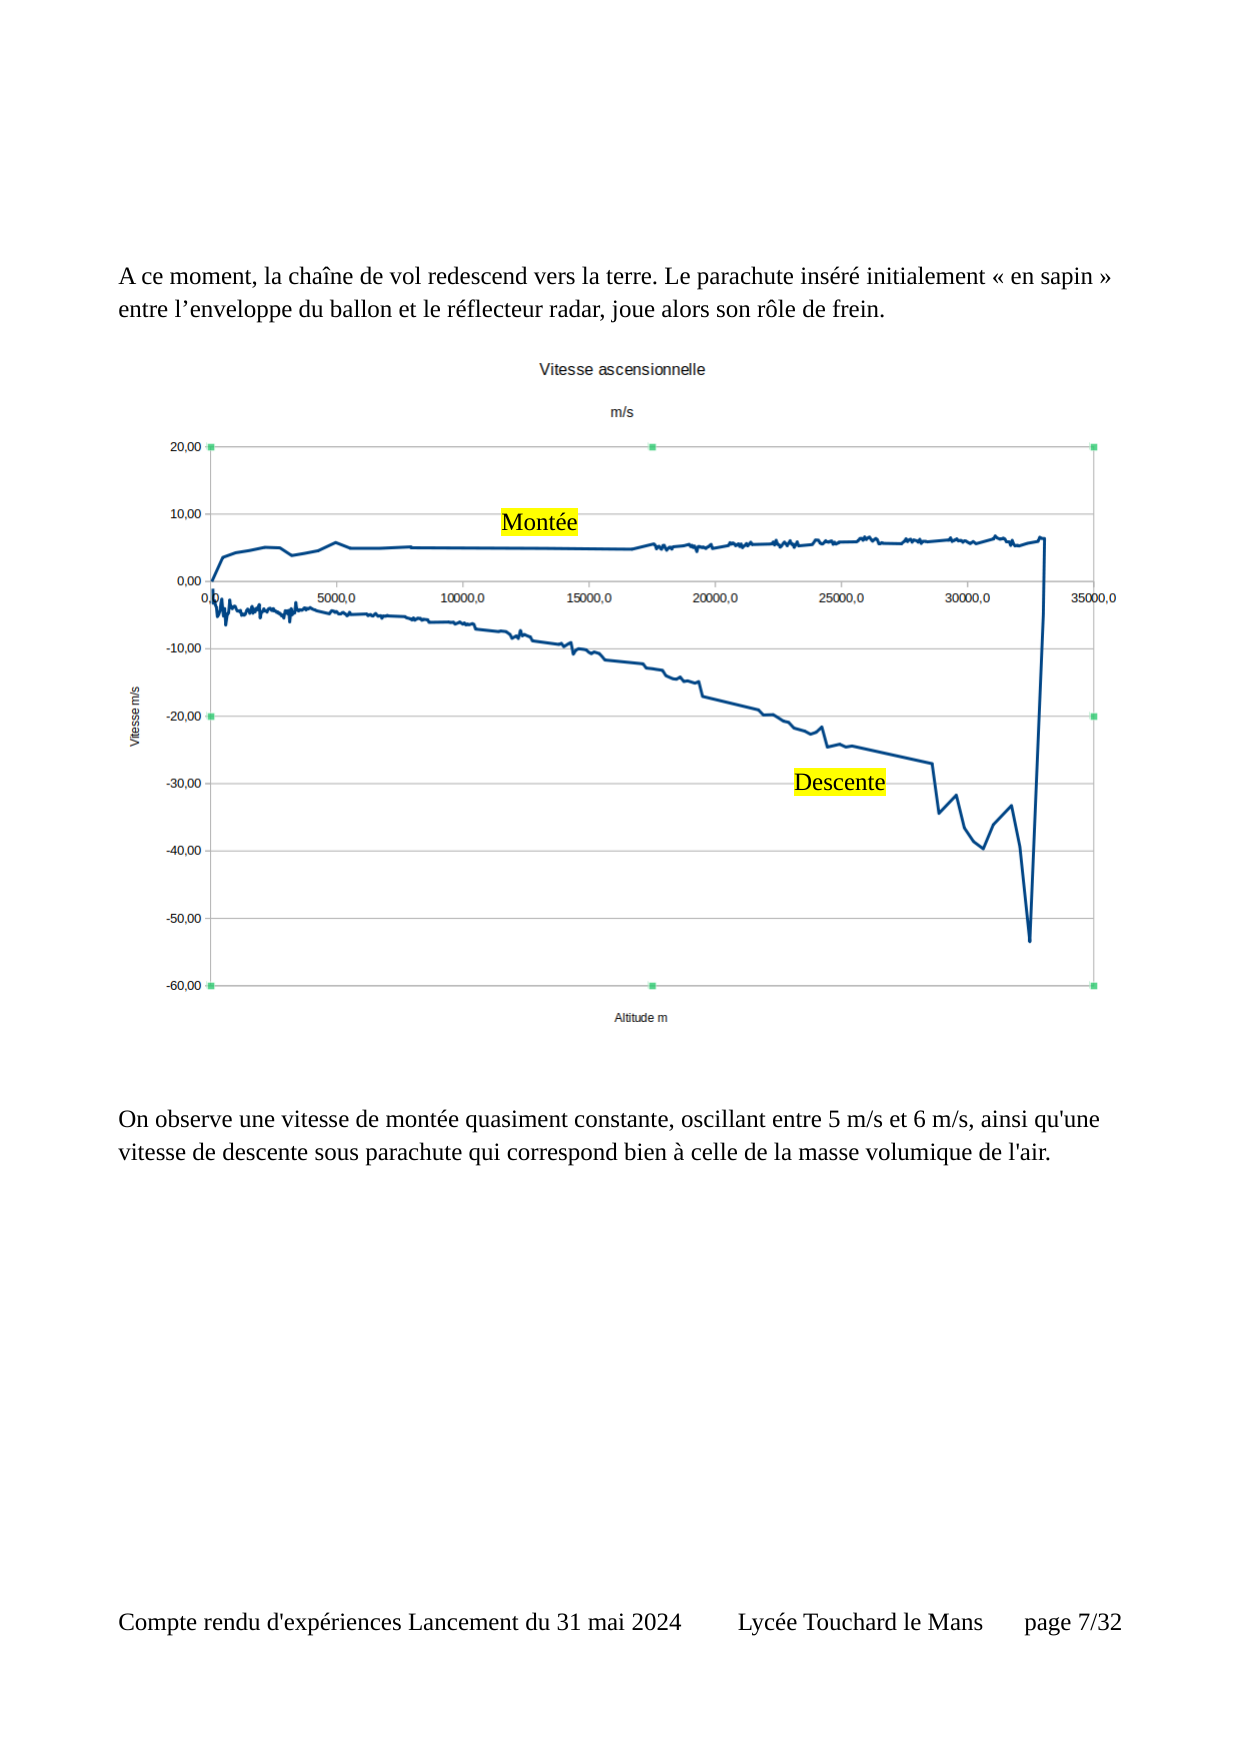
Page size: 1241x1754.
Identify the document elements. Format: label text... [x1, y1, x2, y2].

picture [118, 341, 1123, 1034]
text On observe une vitesse de montée quasiment constante, oscillant entre 5 m/s et 6 m/s, ainsi qu'une vitesse de descente sous parachute qui correspond bien à celle de la masse volumique de l'air. [118, 1104, 1122, 1166]
text A ce moment, la chaîne de vol redescend vers la terre. Le parachute inséré initialement « en sapin » entre l’enveloppe du ballon et le réflecteur radar, joue alors son rôle de frein. [118, 261, 1122, 323]
